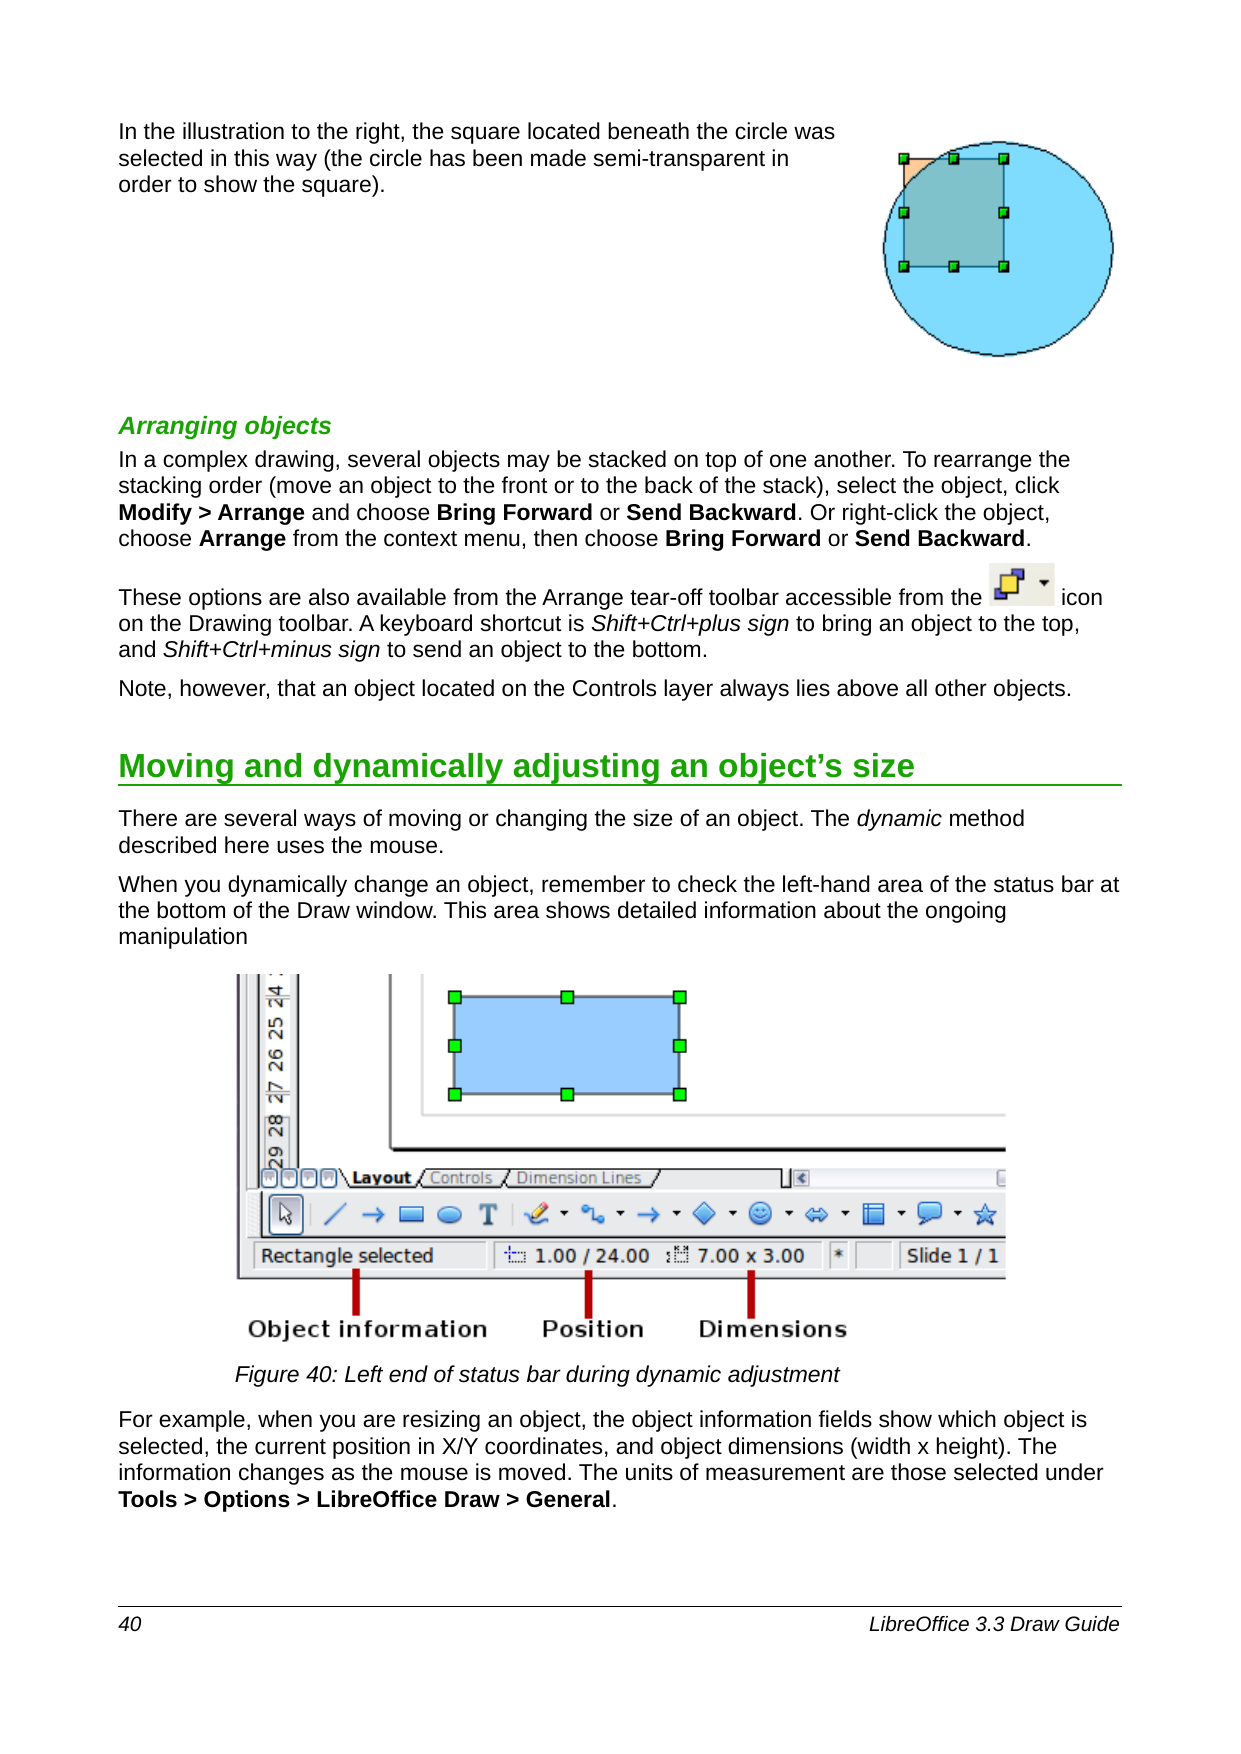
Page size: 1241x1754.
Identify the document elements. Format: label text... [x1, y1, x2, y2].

table_header [840, 118, 1122, 386]
text For example, when you are resizing an object, the object information fields show which object is selected, the current position in X/Y coordinates, and object dimensions (width x height). The information changes as the mouse is moved. The units of measurement are those selected under Tools > Options > LibreOffice Draw > General. [118, 1406, 1122, 1512]
text There are several ways of moving or changing the size of an object. The dynamic method described here uses the mouse. [118, 805, 1122, 858]
picture [234, 974, 1006, 1354]
picture [852, 118, 1123, 374]
subtitle Arranging objects [118, 411, 1122, 439]
table_header In the illustration to the right, the square located beneath the circle was selected in this way (the circle has been made semi-transparent in order to show the square). [118, 118, 840, 386]
text Note, however, that an object located on the Controls layer always lies above all other objects. [118, 675, 1122, 702]
text Figure 40: Left end of status bar during dynamic adjustment [234, 1361, 1006, 1387]
text In a complex drawing, several objects may be stacked on top of one another. To rearrange the stacking order (move an object to the front or to the back of the stack), select the object, click Modify > Arrange and choose Bring Forward or Send Backward. Or right-click the object, choose Arrange from the context menu, then choose Bring Forward or Send Backward. [118, 446, 1122, 551]
subtitle Moving and dynamically adjusting an object’s size [118, 746, 1122, 784]
text When you dynamically change an object, remember to check the left-hand area of the status bar at the bottom of the Draw window. This area shows detailed information about the ongoing manipulation [118, 871, 1122, 949]
picture [989, 563, 1055, 606]
text These options are also available from the Arrange tear-off toolbar accessible from the icon on the Drawing toolbar. A keyboard shortcut is Shift+Ctrl+plus sign to bring an object to the top, and Shift+Ctrl+minus sign to send an object to the bottom. [118, 564, 1122, 663]
